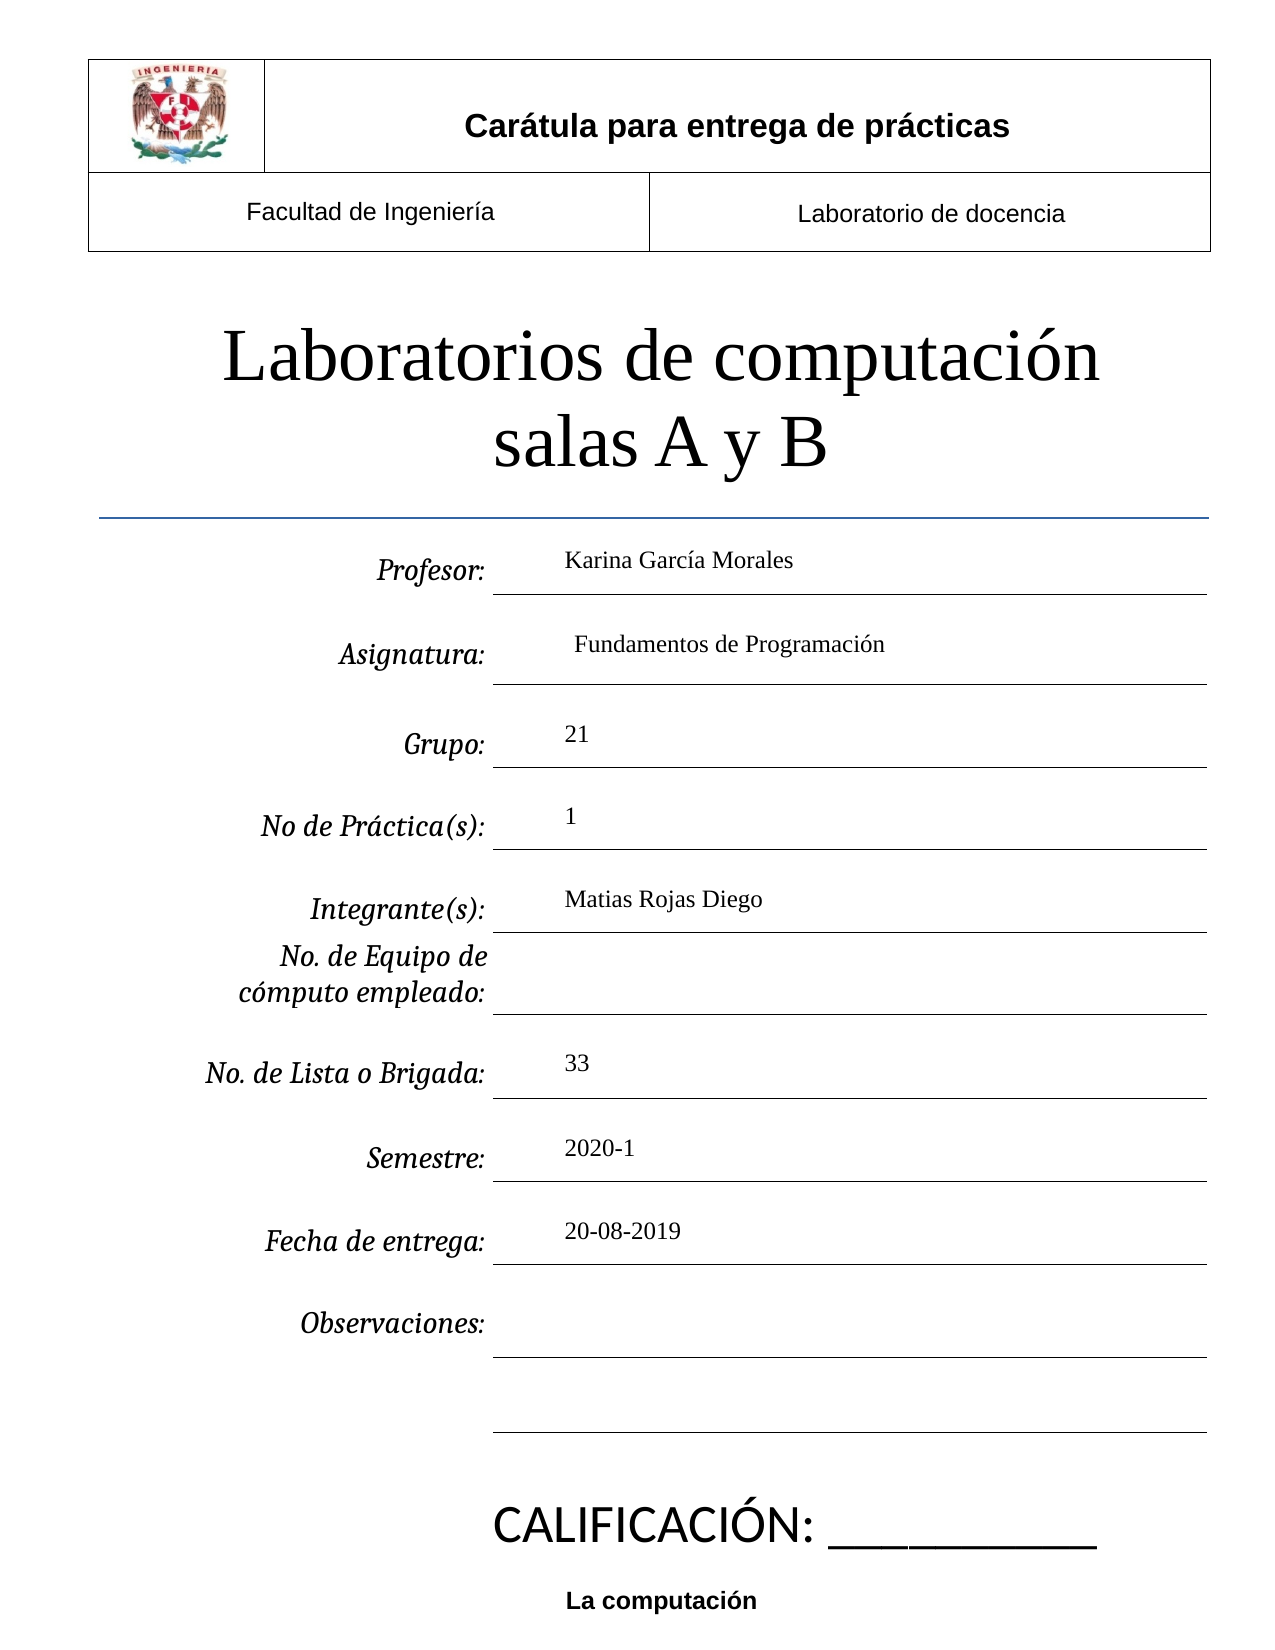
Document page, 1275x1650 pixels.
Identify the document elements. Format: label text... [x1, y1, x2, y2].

table_header Carátula para entrega de prácticas [265, 60, 1210, 172]
table_cell No de Práctica(s): [118, 766, 493, 849]
table_cell Fundamentos de Programación [493, 595, 1207, 684]
table_cell Asignatura: [118, 594, 493, 684]
table_header [89, 60, 264, 172]
table_cell Observaciones: [118, 1264, 493, 1357]
text Laboratorios de computación [118, 310, 1205, 396]
text CALIFICACIÓN: __________ [118, 1489, 1205, 1556]
table_cell [118, 1357, 493, 1432]
text La computación [118, 1586, 1205, 1615]
table_cell Matias Rojas Diego [493, 850, 1207, 932]
table_cell Integrante(s): [118, 849, 493, 932]
table_cell [493, 1265, 1207, 1357]
table_header [493, 511, 1207, 517]
table_cell Fecha de entrega: [118, 1181, 493, 1263]
table_header [118, 511, 493, 517]
table_cell Facultad de Ingeniería [89, 173, 649, 251]
table_cell 1 [493, 768, 1207, 849]
table_cell 20-08-2019 [493, 1182, 1207, 1263]
table_cell [493, 1358, 1207, 1432]
table_cell 2020-1 [493, 1099, 1207, 1181]
table_cell 33 [493, 1015, 1207, 1098]
table_cell [493, 933, 1207, 1013]
table_header Profesor: [118, 519, 493, 594]
table_cell Semestre: [118, 1098, 493, 1181]
table_cell Laboratorio de docencia [650, 173, 1210, 251]
table_cell No. de Equipo de cómputo empleado: [118, 932, 493, 1013]
table_cell No. de Lista o Brigada: [118, 1014, 493, 1098]
table_cell 21 [493, 685, 1207, 766]
text salas A y B [118, 396, 1205, 482]
table_header Karina García Morales [493, 519, 1207, 594]
table_cell Grupo: [118, 684, 493, 766]
